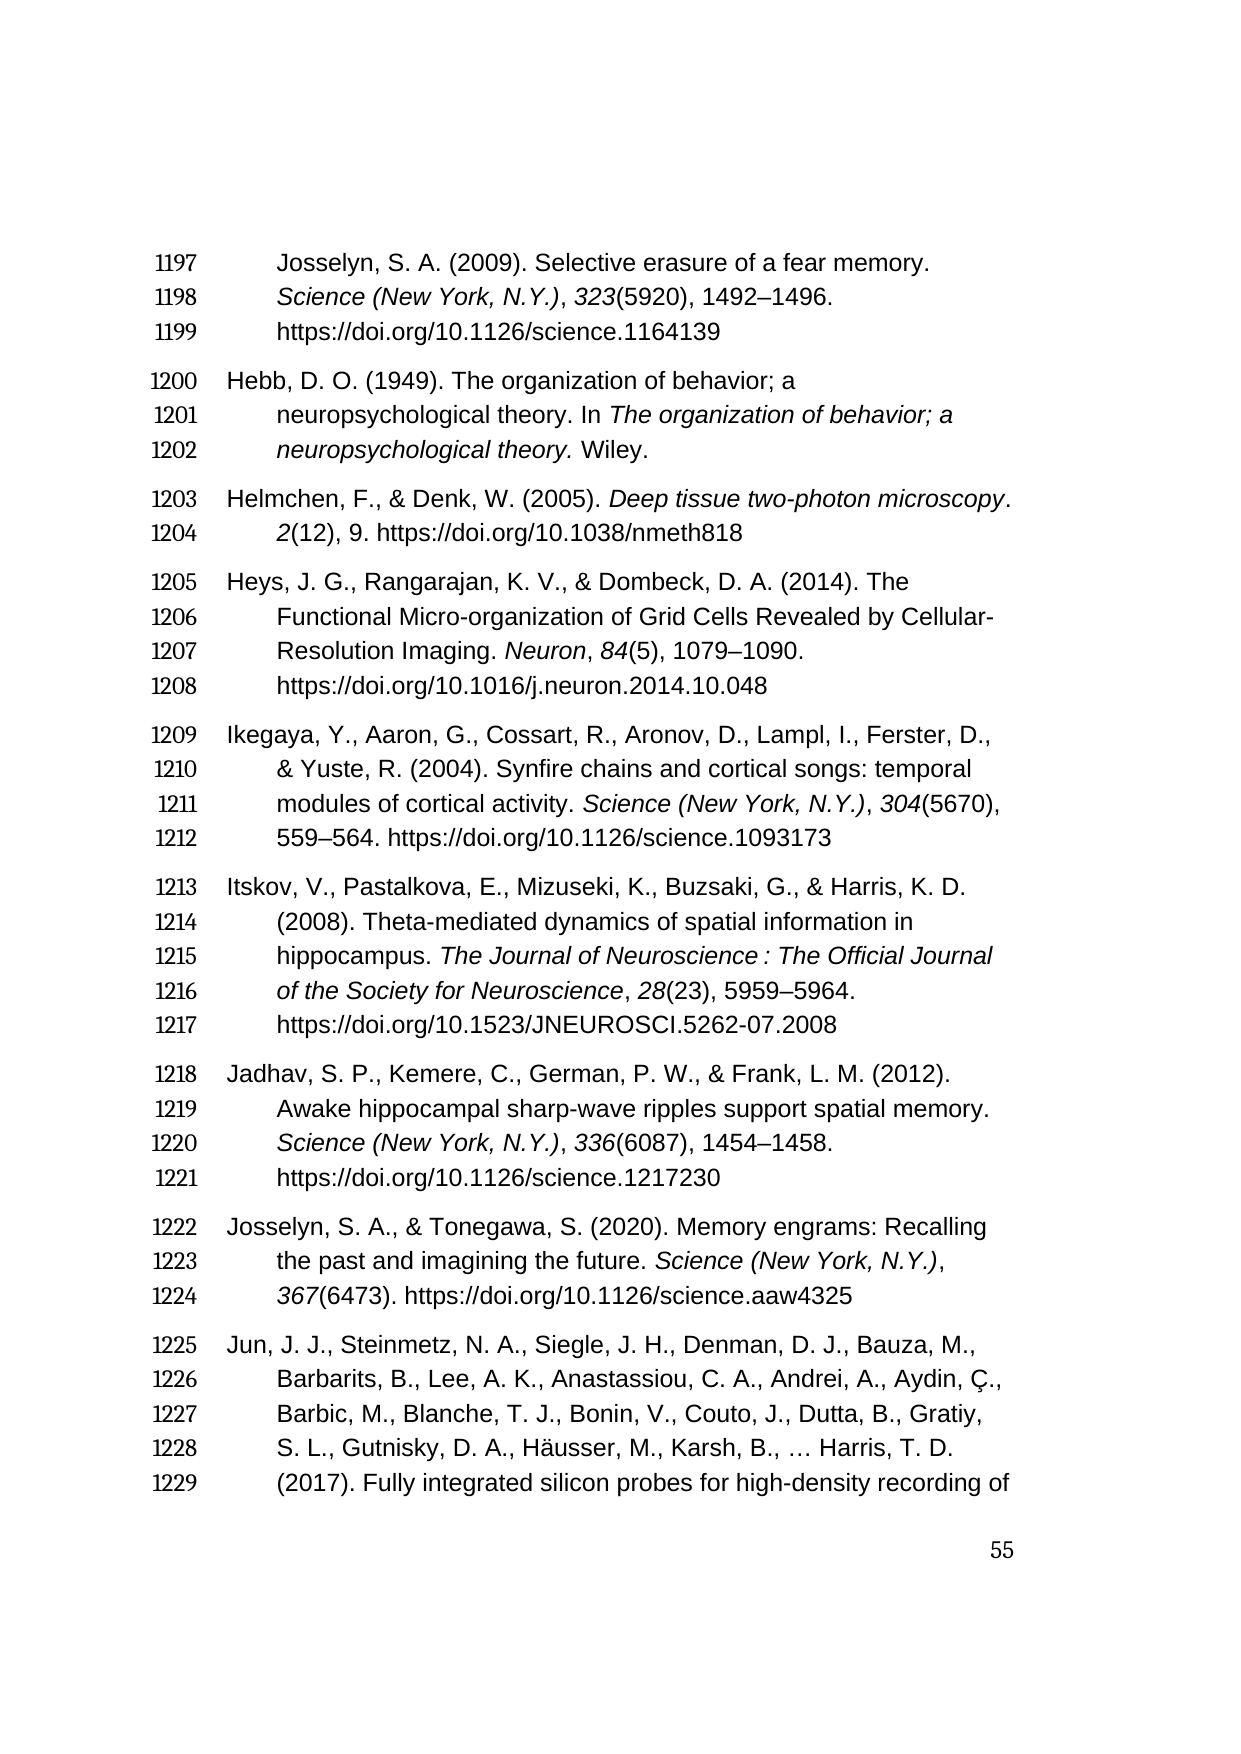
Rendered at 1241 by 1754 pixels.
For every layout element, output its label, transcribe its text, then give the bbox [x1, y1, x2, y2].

text Helmchen, F., & Denk, W. (2005). Deep tissue two-photon microscopy. 2(12), 9. https://doi.org/10.1038/nmeth818 [226, 484, 1014, 547]
text Jun, J. J., Steinmetz, N. A., Siegle, J. H., Denman, D. J., Bauza, M., Barbarits, B., Lee, A. K., Anastassiou, C. A., Andrei, A., Aydin, Ç., Barbic, M., Blanche, T. J., Bonin, V., Couto, J., Dutta, B., Gratiy, S. L., Gutnisky, D. A., Häusser, M., Karsh, B., … Harris, T. D. (2017). Fully integrated silicon probes for high-density recording of [226, 1330, 1014, 1496]
text Itskov, V., Pastalkova, E., Mizuseki, K., Buzsaki, G., & Harris, K. D. (2008). Theta-mediated dynamics of spatial information in hippocampus. The Journal of Neuroscience : The Official Journal of the Society for Neuroscience, 28(23), 5959–5964. https://doi.org/10.1523/JNEUROSCI.5262-07.2008 [226, 872, 1014, 1039]
text Hebb, D. O. (1949). The organization of behavior; a neuropsychological theory. In The organization of behavior; a neuropsychological theory. Wiley. [226, 366, 1014, 463]
text Jadhav, S. P., Kemere, C., German, P. W., & Frank, L. M. (2012). Awake hippocampal sharp-wave ripples support spatial memory. Science (New York, N.Y.), 336(6087), 1454–1458. https://doi.org/10.1126/science.1217230 [226, 1059, 1014, 1191]
text Josselyn, S. A. (2009). Selective erasure of a fear memory. Science (New York, N.Y.), 323(5920), 1492–1496. https://doi.org/10.1126/science.1164139 [226, 248, 1014, 345]
text Ikegaya, Y., Aaron, G., Cossart, R., Aronov, D., Lampl, I., Ferster, D., & Yuste, R. (2004). Synfire chains and cortical songs: temporal modules of cortical activity. Science (New York, N.Y.), 304(5670), 559–564. https://doi.org/10.1126/science.1093173 [226, 720, 1014, 852]
text Heys, J. G., Rangarajan, K. V., & Dombeck, D. A. (2014). The Functional Micro-organization of Grid Cells Revealed by Cellular-Resolution Imaging. Neuron, 84(5), 1079–1090. https://doi.org/10.1016/j.neuron.2014.10.048 [226, 567, 1014, 699]
text Josselyn, S. A., & Tonegawa, S. (2020). Memory engrams: Recalling the past and imagining the future. Science (New York, N.Y.), 367(6473). https://doi.org/10.1126/science.aaw4325 [226, 1212, 1014, 1309]
